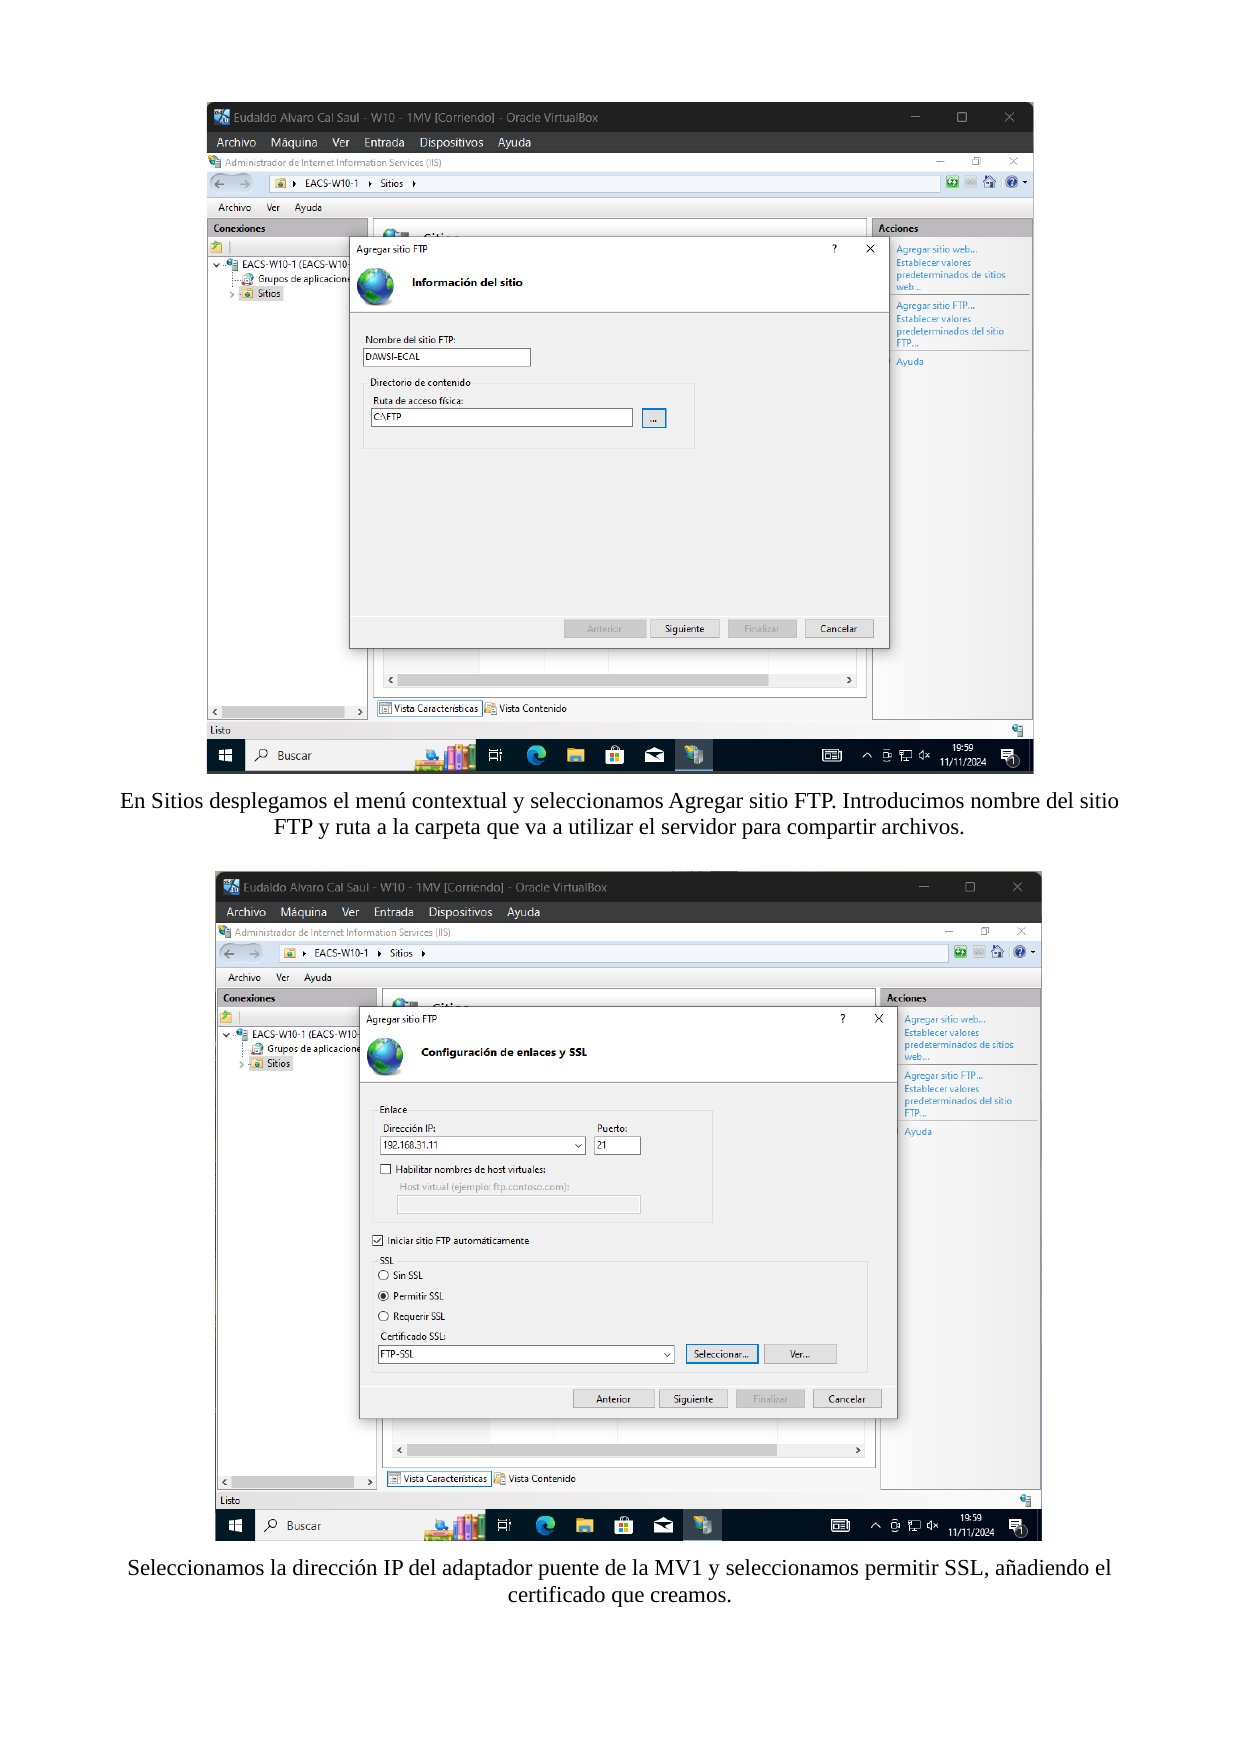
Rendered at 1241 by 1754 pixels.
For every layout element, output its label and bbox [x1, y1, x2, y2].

picture [206, 102, 1034, 774]
picture [215, 871, 1042, 1541]
